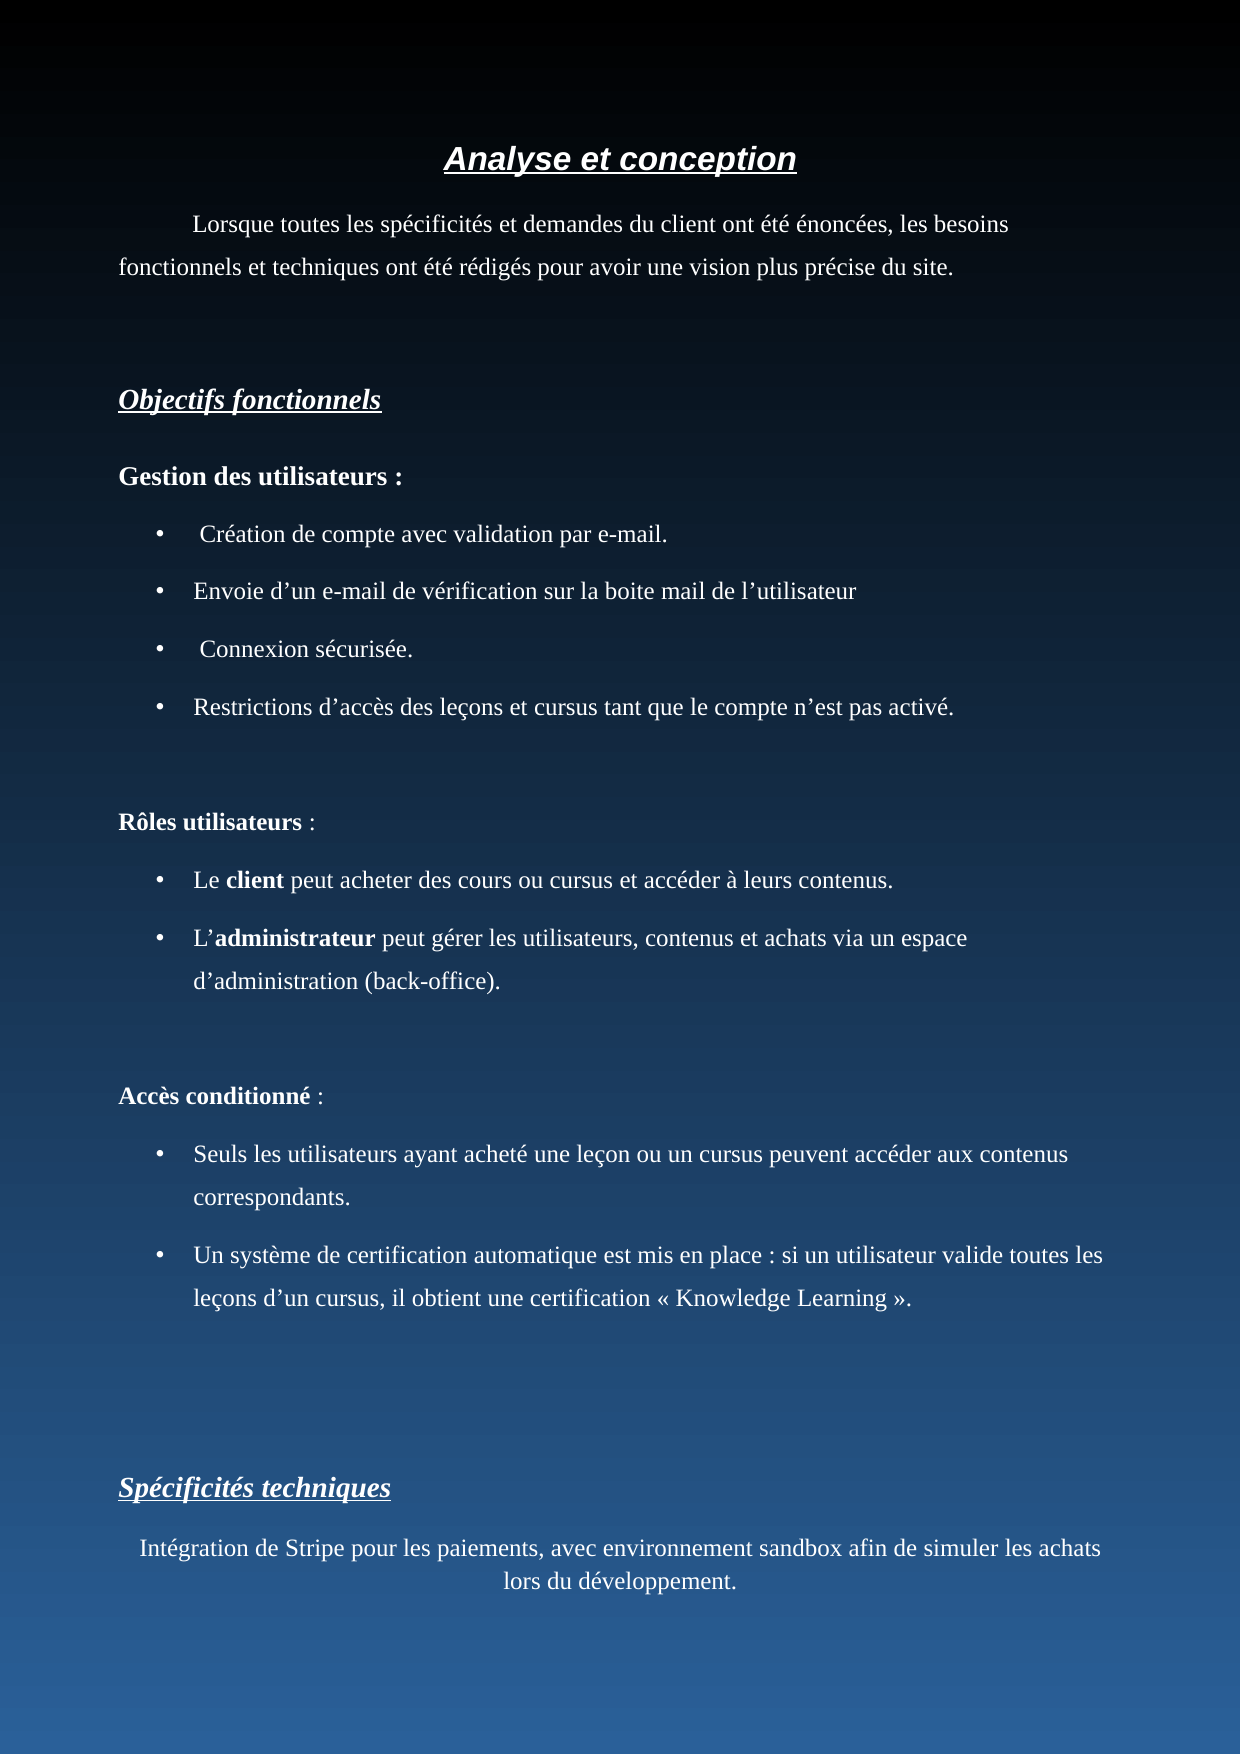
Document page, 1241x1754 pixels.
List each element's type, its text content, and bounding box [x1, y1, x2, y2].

text Intégration de Stripe pour les paiements, avec environnement sandbox afin de simuler les achats lors du développement. [118, 1533, 1122, 1595]
text Lorsque toutes les spécificités et demandes du client ont été énoncées, les besoins fonctionnels et techniques ont été rédigés pour avoir une vision plus précise du site. [118, 209, 1122, 281]
subtitle Gestion des utilisateurs : [118, 459, 1122, 491]
list Un système de certification automatique est mis en place : si un utilisateur valide toutes les leçons d’un cursus, il obtient une certification « Knowledge Learning ». [156, 1240, 1122, 1312]
subtitle Analyse et conception [118, 139, 1122, 177]
subtitle Objectifs fonctionnels [118, 382, 1122, 416]
list L’administrateur peut gérer les utilisateurs, contenus et achats via un espace d’administration (back-office). [156, 923, 1122, 994]
list Création de compte avec validation par e-mail. [156, 519, 1122, 547]
list Seuls les utilisateurs ayant acheté une leçon ou un cursus peuvent accéder aux contenus correspondants. [156, 1139, 1122, 1211]
list Le client peut acheter des cours ou cursus et accéder à leurs contenus. [156, 865, 1122, 894]
text Accès conditionné : [118, 1081, 1122, 1110]
list Envoie d’un e-mail de vérification sur la boite mail de l’utilisateur [156, 576, 1122, 605]
list Restrictions d’accès des leçons et cursus tant que le compte n’est pas activé. [156, 692, 1122, 721]
subtitle Spécificités techniques [118, 1471, 1122, 1504]
list Connexion sécurisée. [156, 634, 1122, 663]
text Rôles utilisateurs : [118, 807, 1122, 836]
